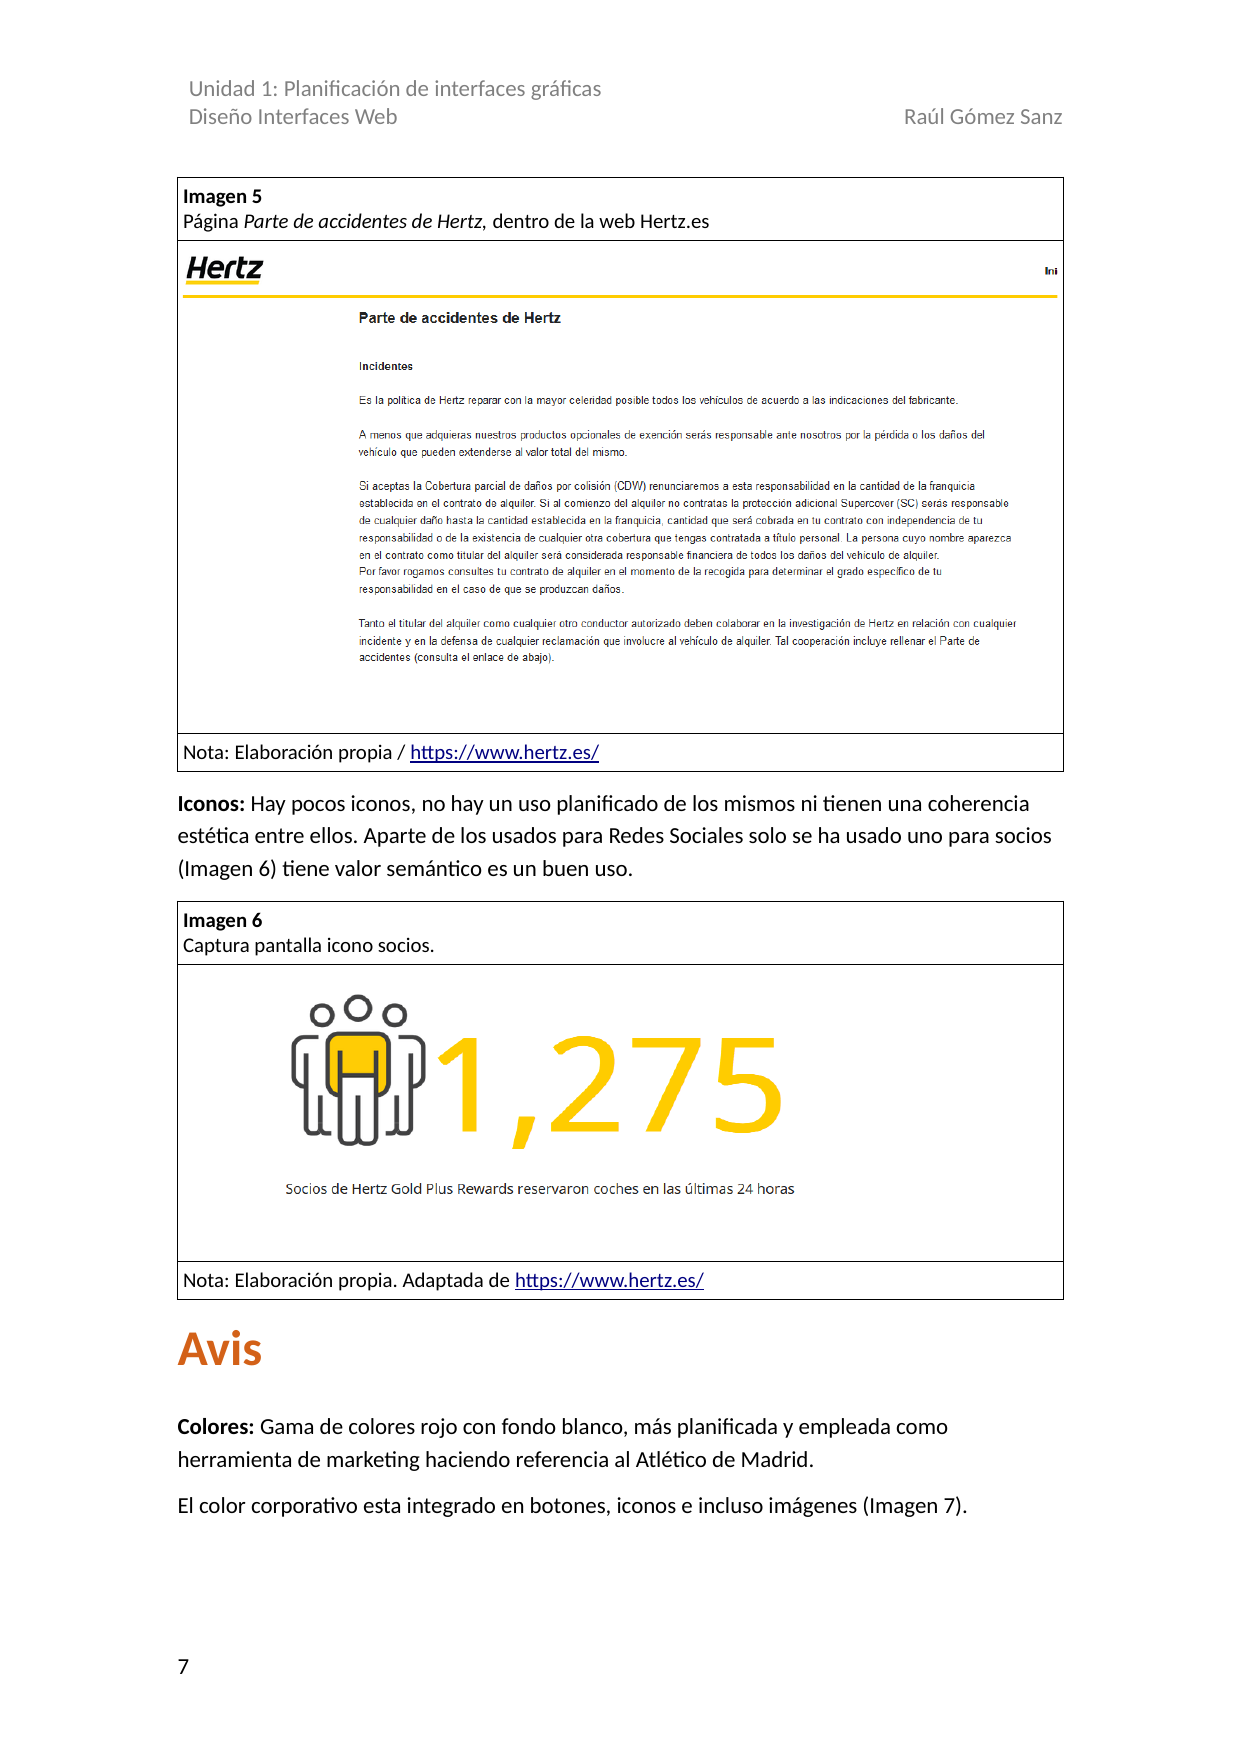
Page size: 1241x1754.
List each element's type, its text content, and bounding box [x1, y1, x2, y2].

text Iconos: Hay pocos iconos, no hay un uso planificado de los mismos ni tienen una coherencia estética entre ellos. Aparte de los usados para Redes Sociales solo se ha usado uno para socios (Imagen 6) tiene valor semántico es un buen uso. [177, 789, 1063, 882]
table_header Imagen 5 Página Parte de accidentes de Hertz, dentro de la web Hertz.es [178, 178, 1063, 240]
text El color corporativo esta integrado en botones, iconos e incluso imágenes (Imagen 7). [177, 1491, 1063, 1519]
text Colores: Gama de colores rojo con fondo blanco, más planificada y empleada como herramienta de marketing haciendo referencia al Atlético de Madrid. [177, 1412, 1063, 1473]
picture [182, 246, 1058, 678]
table_cell [178, 241, 1063, 733]
table_cell Nota: Elaboración propia. Adaptada de https://www.hertz.es/ [178, 1262, 1063, 1298]
table_header Imagen 6 Captura pantalla icono socios. [178, 902, 1063, 964]
subtitle Avis [177, 1317, 1063, 1378]
table_cell Nota: Elaboración propia / https://www.hertz.es/ [178, 734, 1063, 771]
picture [237, 970, 853, 1206]
table_cell [178, 965, 1063, 1261]
